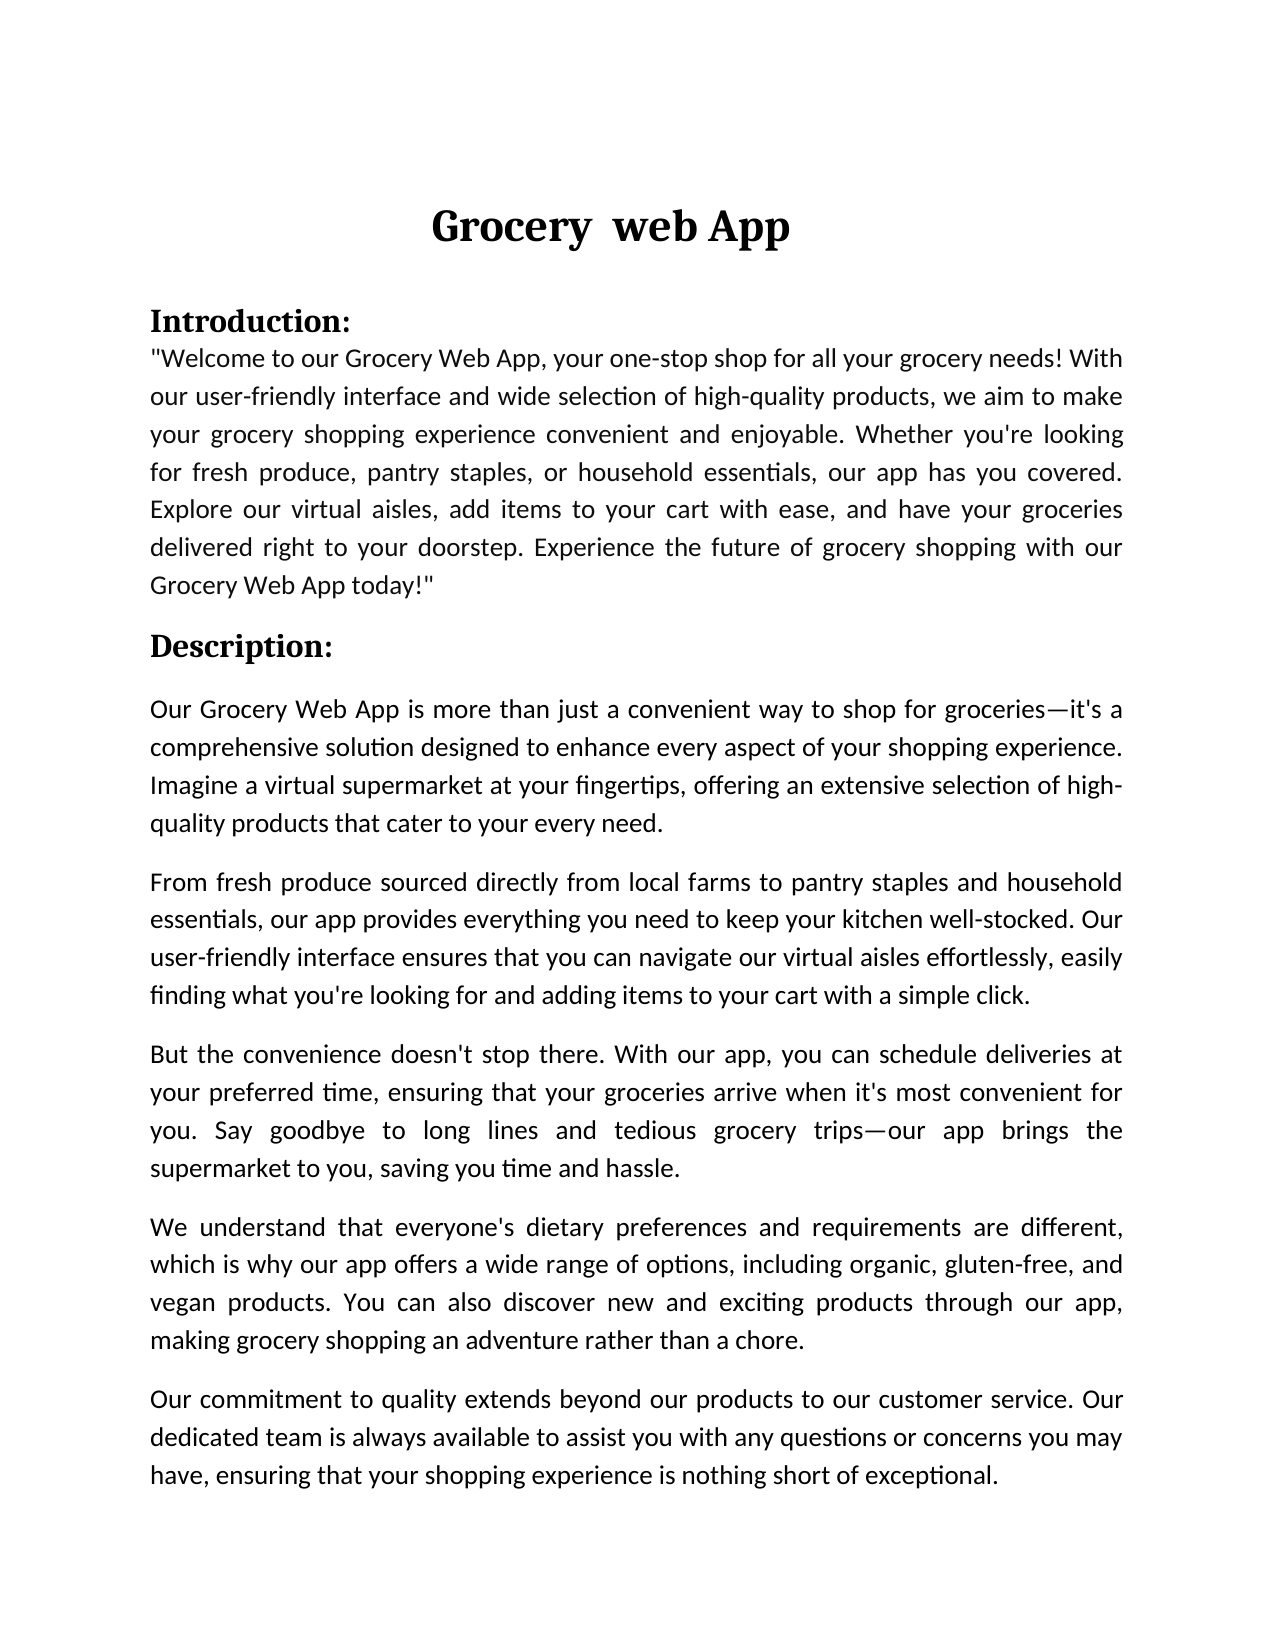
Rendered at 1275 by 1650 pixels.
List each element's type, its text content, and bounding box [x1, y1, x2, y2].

text Our Grocery Web App is more than just a convenient way to shop for groceries—it's a comprehensive solution designed to enhance every aspect of your shopping experience. Imagine a virtual supermarket at your fingertips, offering an extensive selection of high-quality products that cater to your every need. [150, 692, 1125, 839]
text But the convenience doesn't stop there. With our app, you can schedule deliveries at your preferred time, ensuring that your groceries arrive when it's most convenient for you. Say goodbye to long lines and tedious grocery trips—our app brings the supermarket to you, saving you time and hassle. [150, 1037, 1125, 1184]
subtitle Grocery web App [150, 200, 1125, 253]
text Our commitment to quality extends beyond our products to our customer service. Our dedicated team is always available to assist you with any questions or concerns you may have, ensuring that your shopping experience is nothing short of exceptional. [150, 1382, 1125, 1491]
text From fresh produce sourced directly from local farms to pantry staples and household essentials, our app provides everything you need to keep your kitchen well-stocked. Our user-friendly interface ensures that you can navigate our virtual aisles effortlessly, easily finding what you're looking for and adding items to your cart with a simple click. [150, 865, 1125, 1011]
text Description: [150, 627, 1125, 666]
text We understand that everyone's dietary preferences and requirements are different, which is why our app offers a wide range of options, including organic, gluten-free, and vegan products. You can also discover new and exciting products through our app, making grocery shopping an adventure rather than a chore. [150, 1210, 1125, 1356]
text "Welcome to our Grocery Web App, your one-stop shop for all your grocery needs! With our user-friendly interface and wide selection of high-quality products, we aim to make your grocery shopping experience convenient and enjoyable. Whether you're looking for fresh produce, pantry staples, or household essentials, our app has you covered. Explore our virtual aisles, add items to your cart with ease, and have your groceries delivered right to your doorstep. Experience the future of grocery shopping with our Grocery Web App today!" [150, 341, 1125, 602]
subtitle Introduction: [150, 303, 1125, 341]
